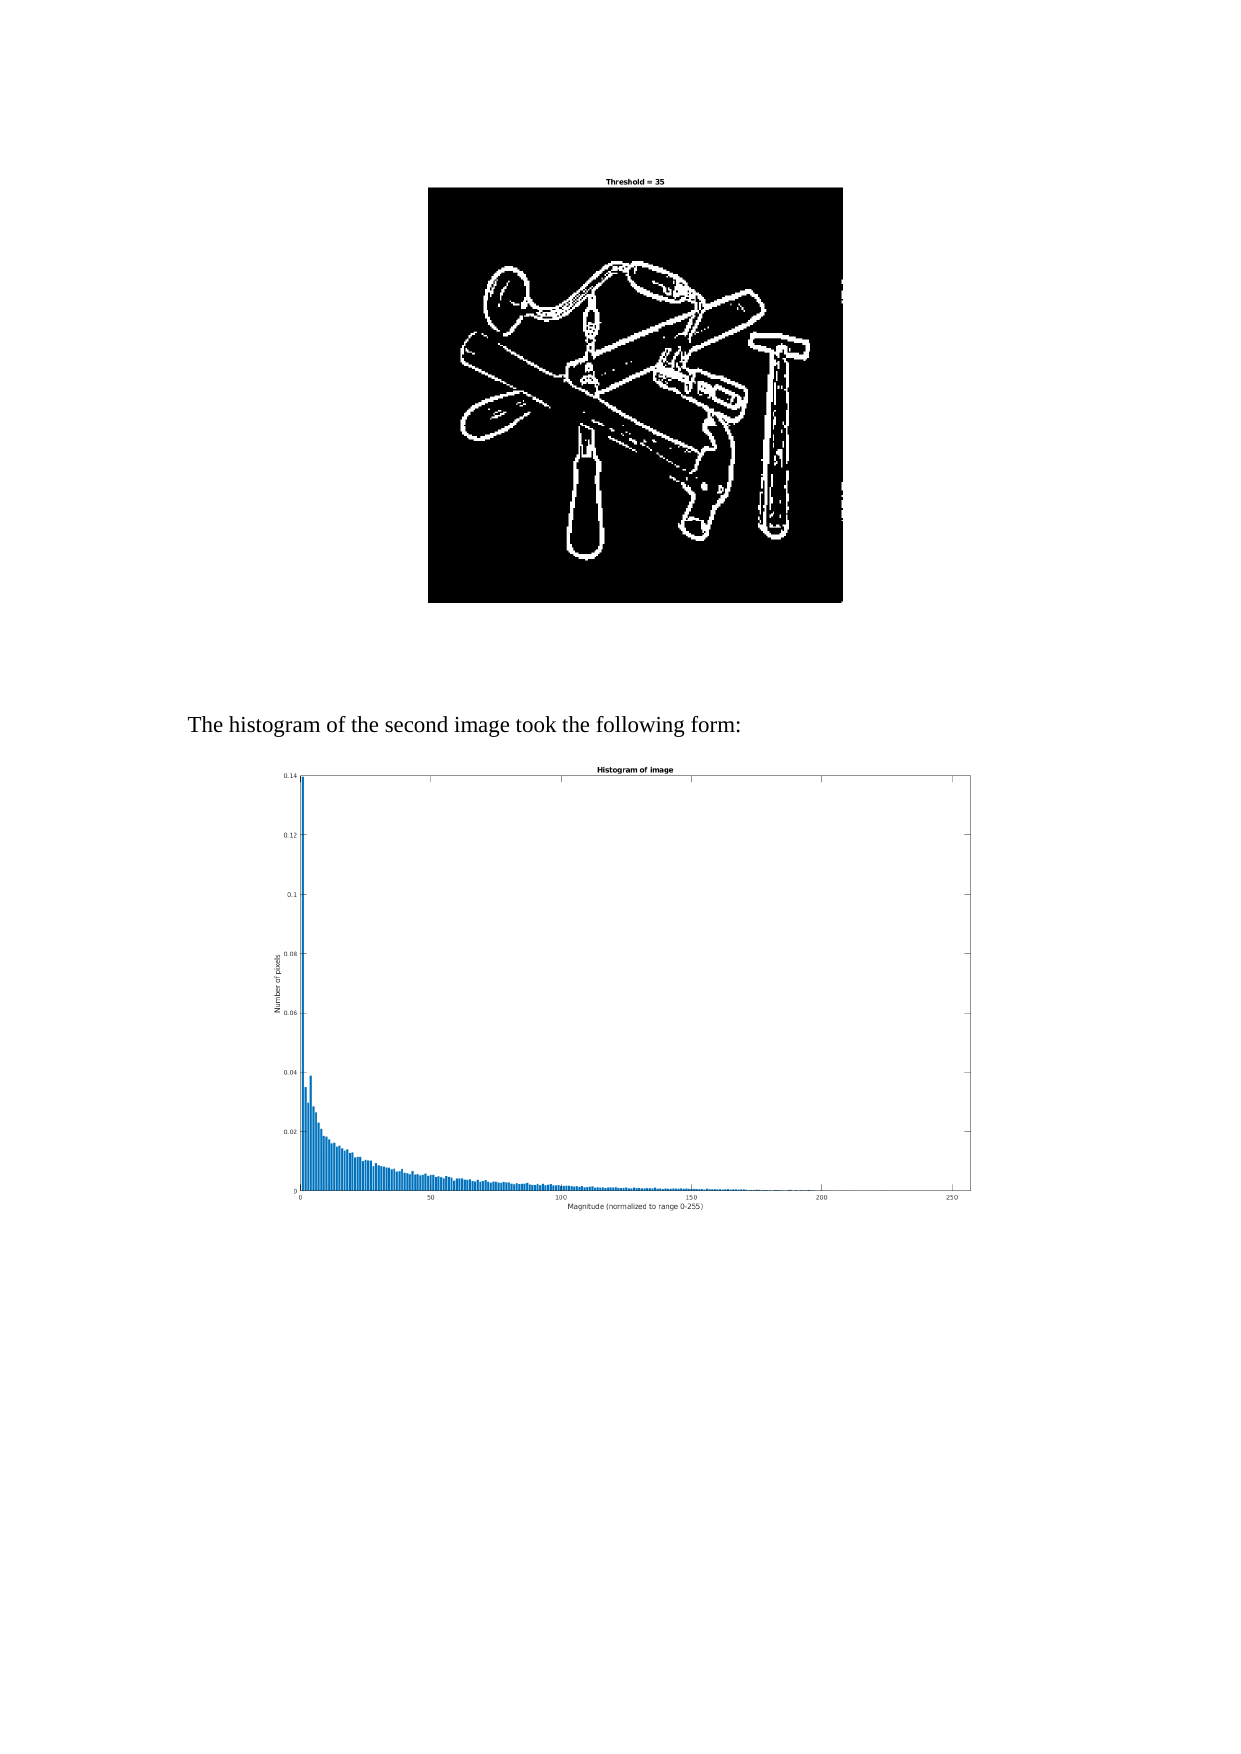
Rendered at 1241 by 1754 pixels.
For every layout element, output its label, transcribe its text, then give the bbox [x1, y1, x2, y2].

picture [187, 150, 1053, 659]
text The histogram of the second image took the following form: [187, 712, 1053, 737]
picture [187, 737, 1053, 1247]
